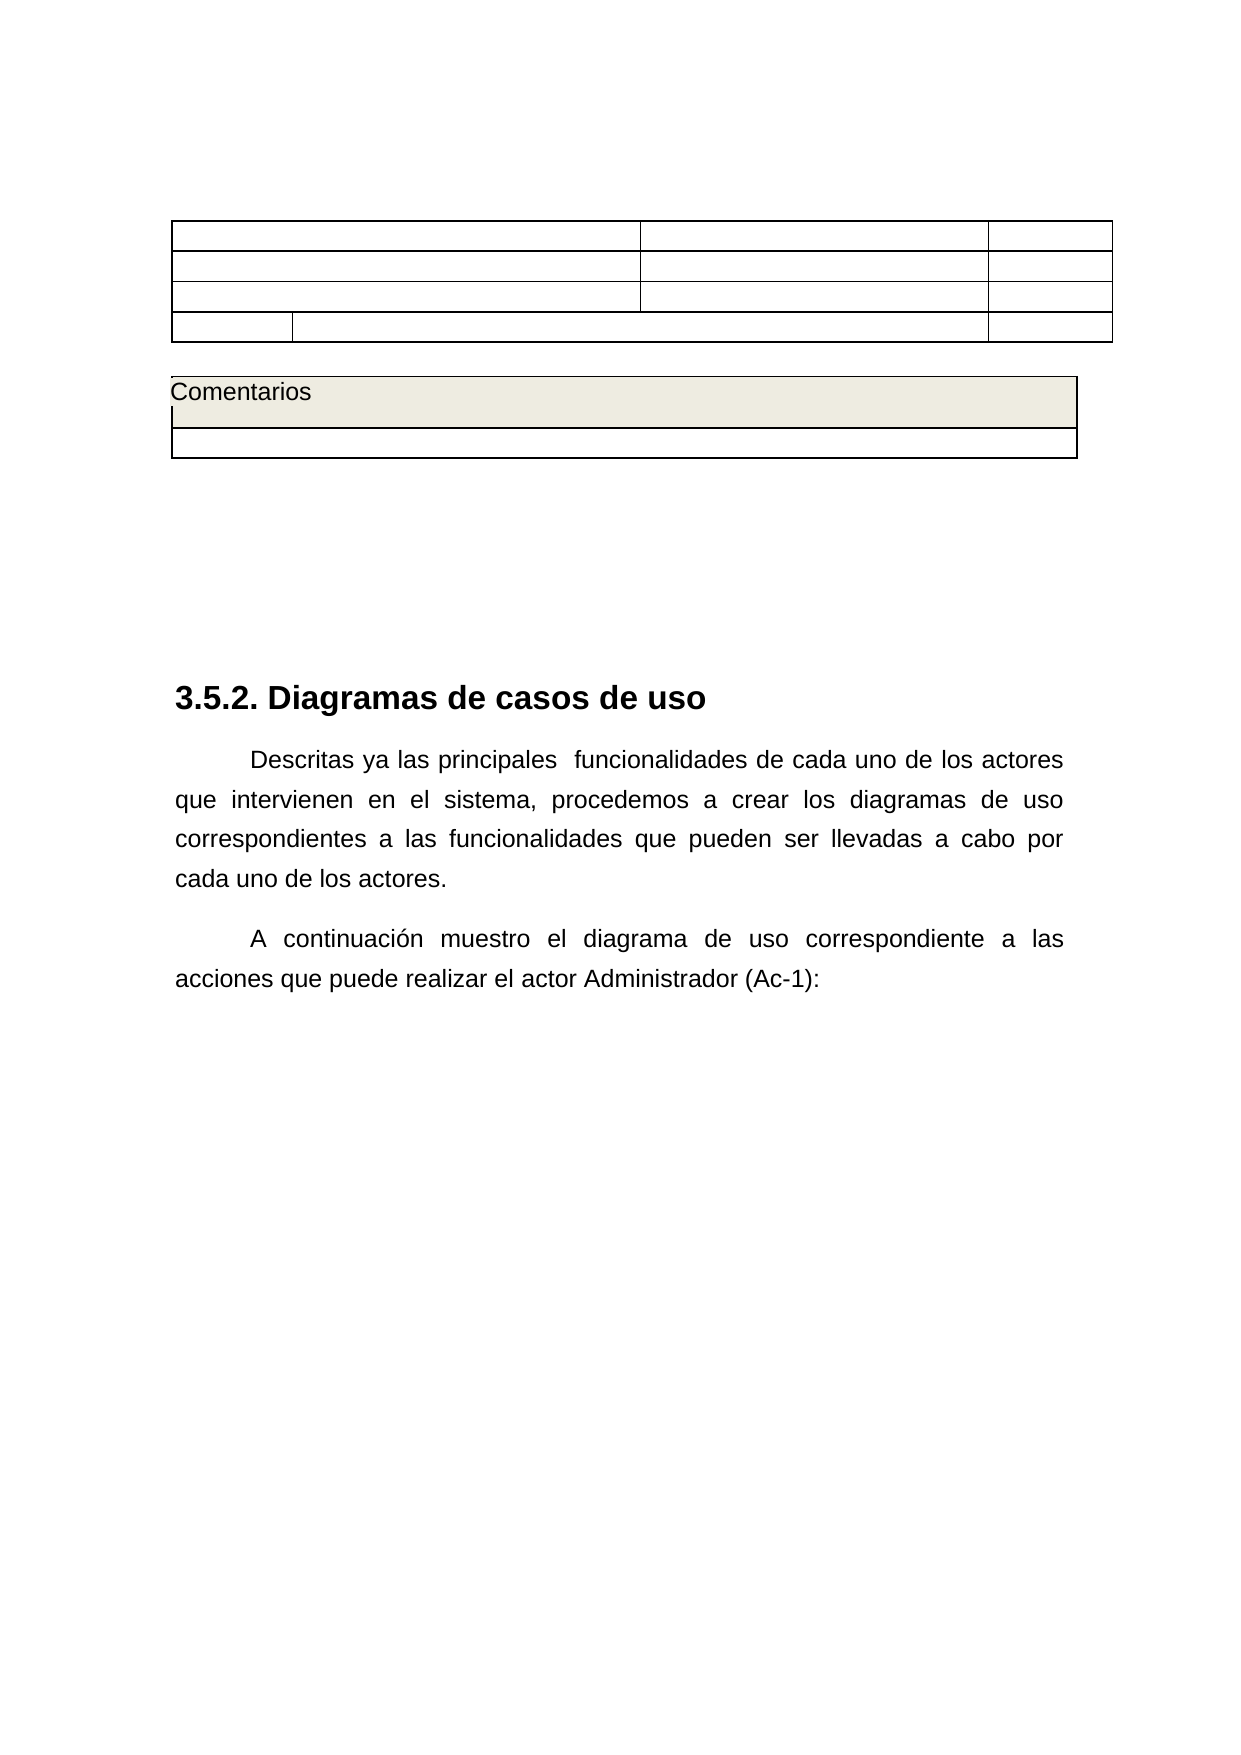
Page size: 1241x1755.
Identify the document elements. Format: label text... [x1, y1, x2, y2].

table_cell [293, 313, 988, 341]
table_cell [173, 429, 1076, 457]
table_cell [173, 313, 292, 341]
table_cell [641, 252, 988, 281]
table_cell [989, 313, 1112, 341]
table_header Comentarios [173, 377, 1076, 427]
subtitle 3.5.2. Diagramas de casos de uso [175, 678, 1065, 716]
table_cell [989, 252, 1112, 281]
text Descritas ya las principales funcionalidades de cada uno de los actores que intervienen en el sistema, procedemos a crear los diagramas de uso correspondientes a las funcionalidades que pueden ser llevadas a cabo por cada uno de los actores. [175, 745, 1065, 892]
table_cell [173, 282, 640, 311]
table_cell [989, 282, 1112, 311]
text A continuación muestro el diagrama de uso correspondiente a las acciones que puede realizar el actor Administrador (Ac-1): [175, 924, 1065, 992]
table_cell [641, 222, 988, 250]
table_cell [641, 282, 988, 311]
table_cell [989, 222, 1112, 250]
table_cell [173, 252, 640, 281]
table_cell [173, 222, 640, 250]
